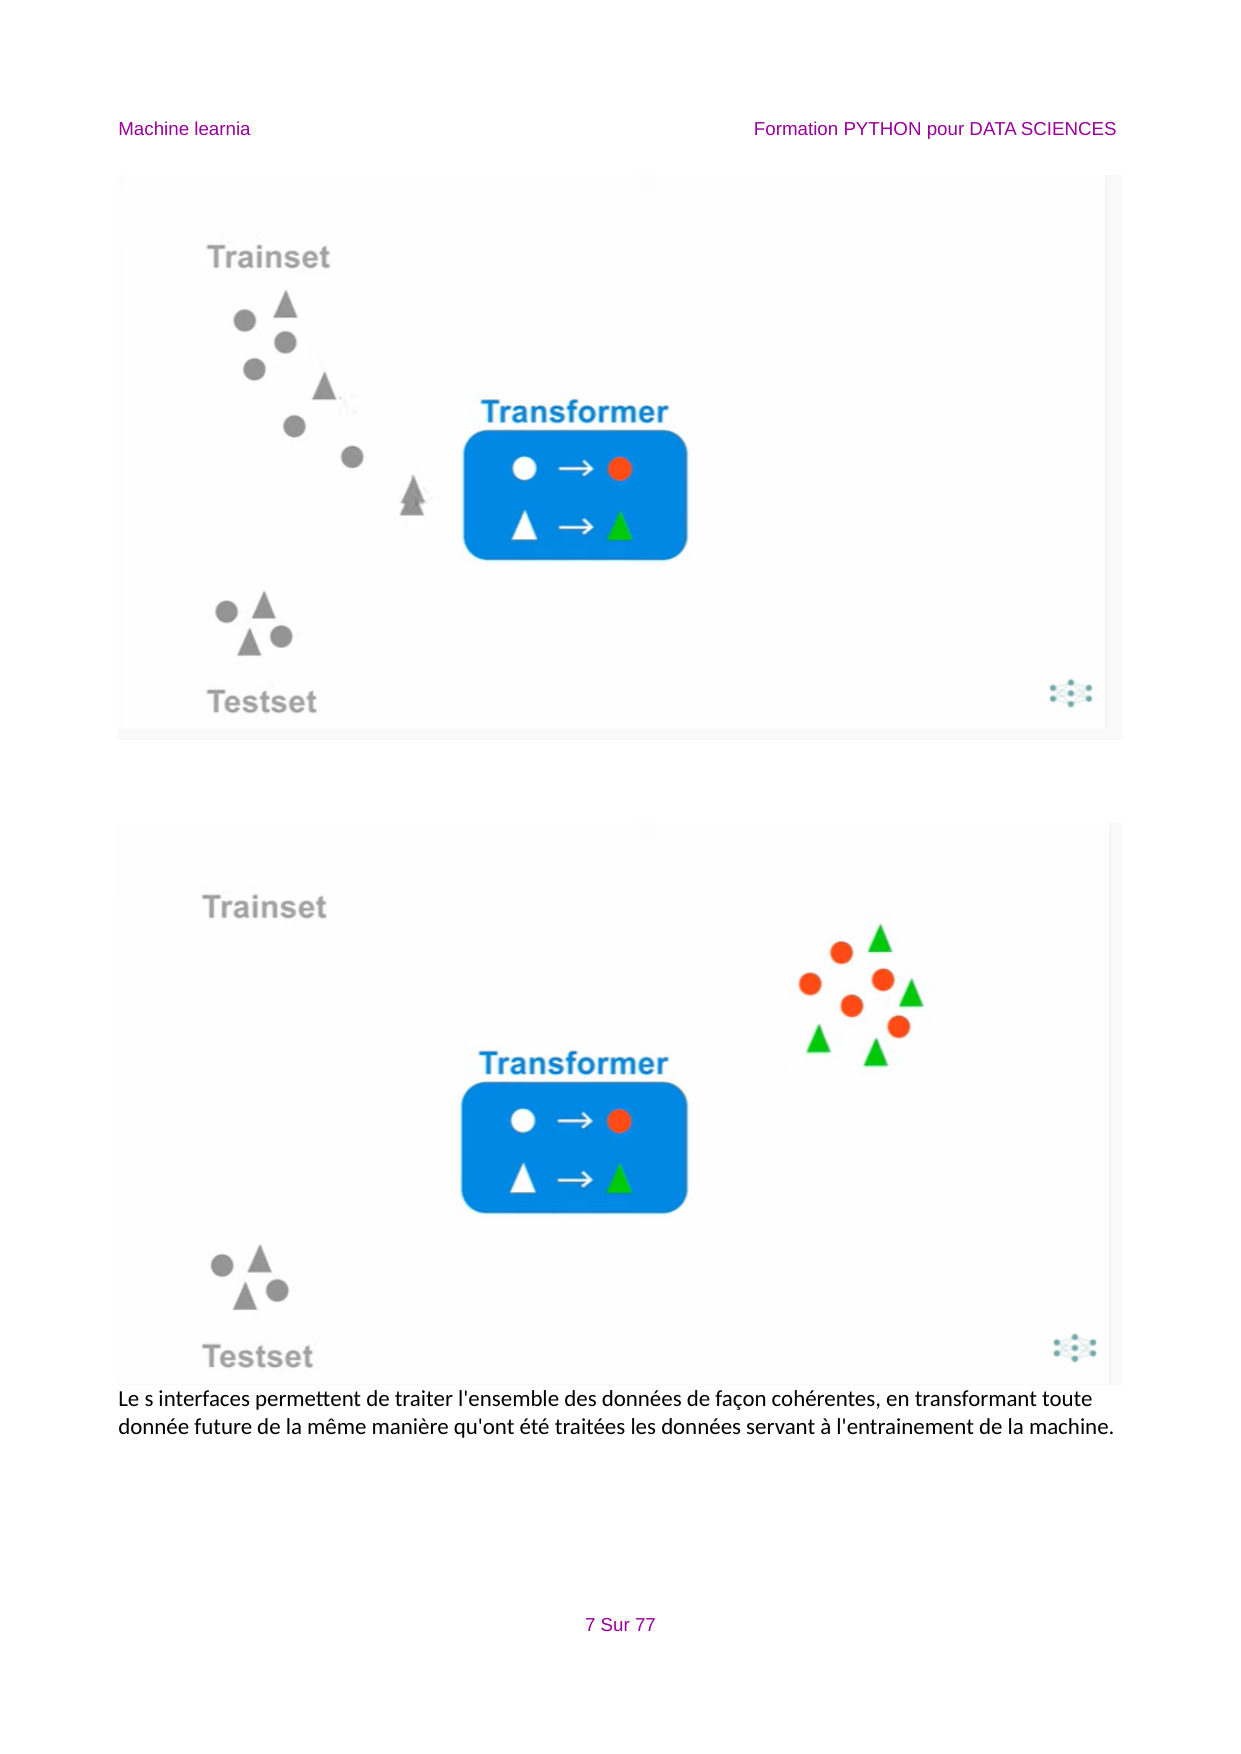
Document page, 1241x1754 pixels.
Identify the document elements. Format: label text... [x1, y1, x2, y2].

text Le s interfaces permettent de traiter l'ensemble des données de façon cohérentes, en transformant toute donnée future de la même manière qu'ont été traitées les données servant à l'entrainement de la machine. [118, 1385, 1122, 1441]
picture [118, 823, 1122, 1385]
picture [118, 175, 1122, 740]
